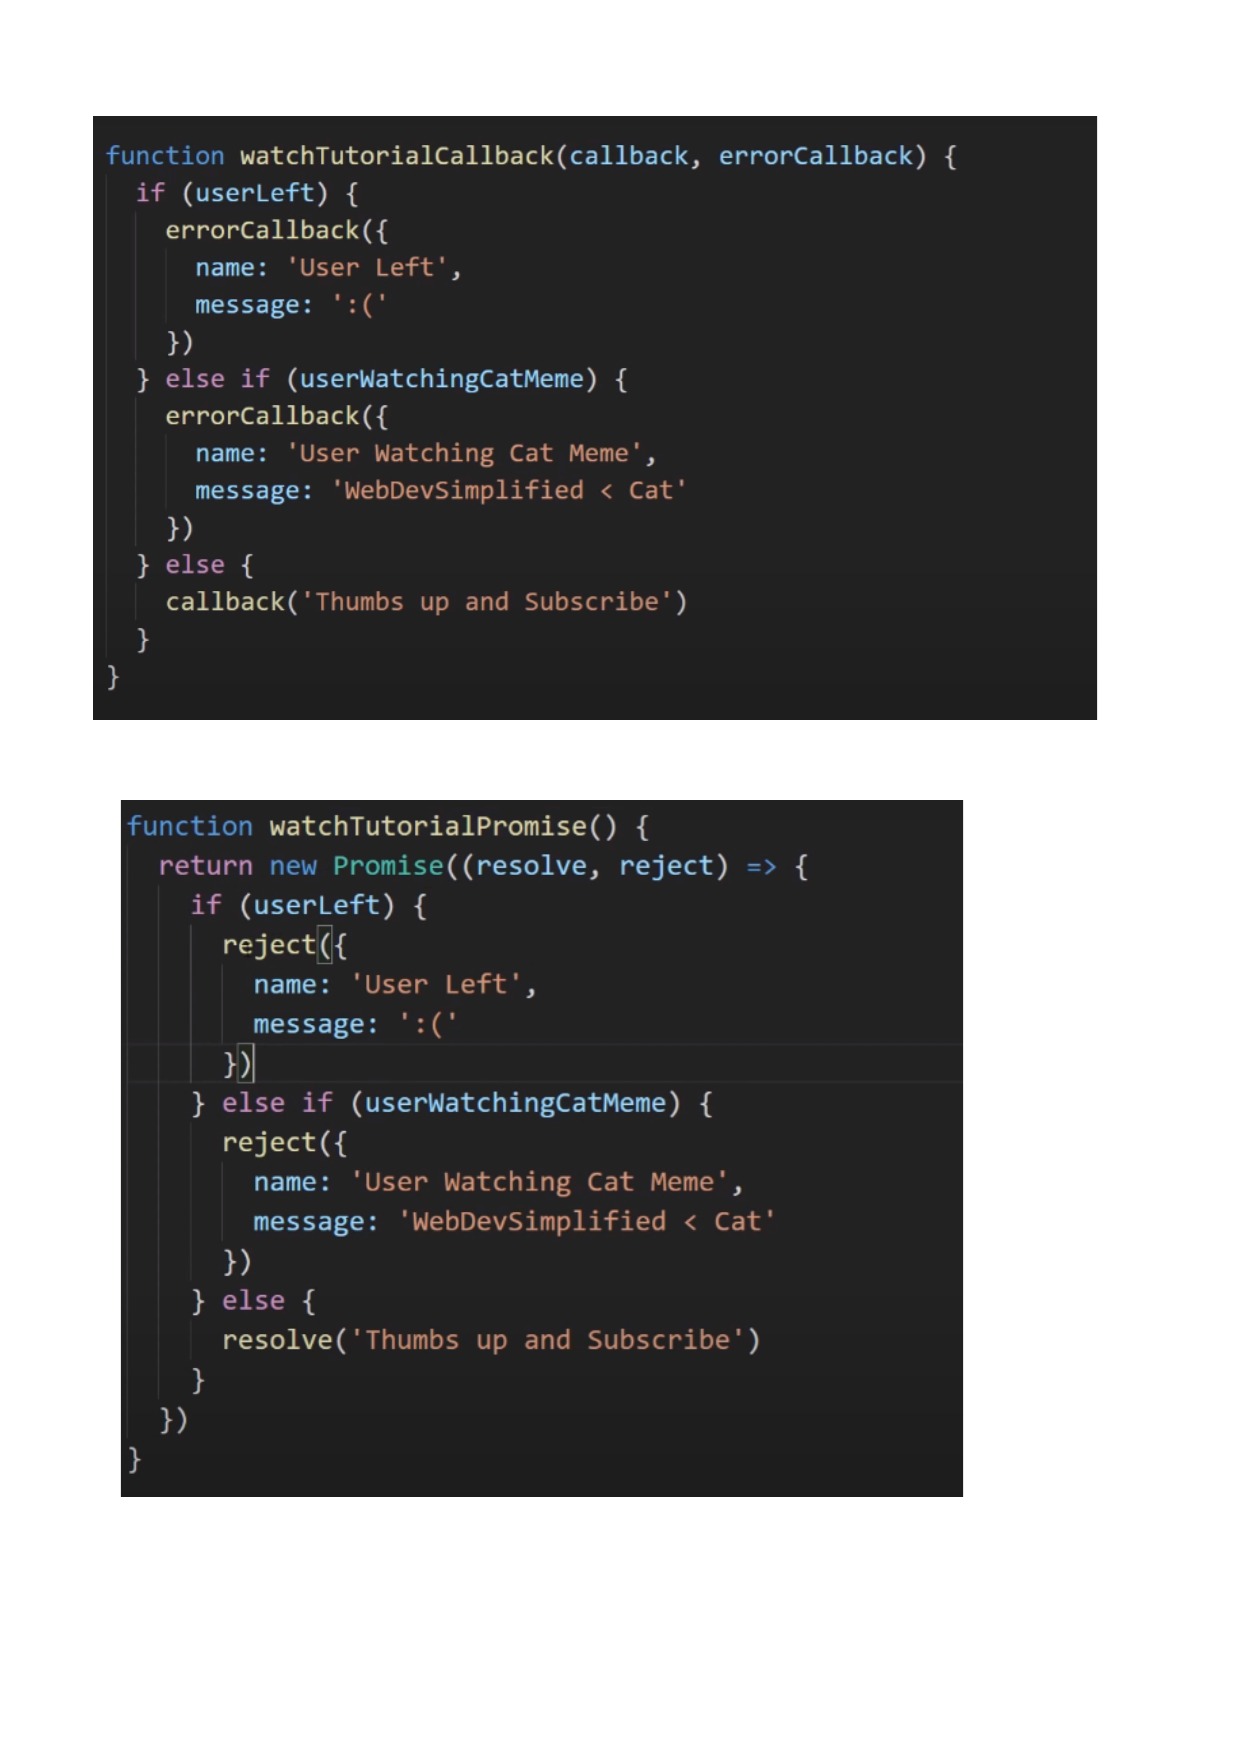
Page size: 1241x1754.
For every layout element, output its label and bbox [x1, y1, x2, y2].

picture [93, 116, 1098, 720]
picture [120, 800, 964, 1497]
